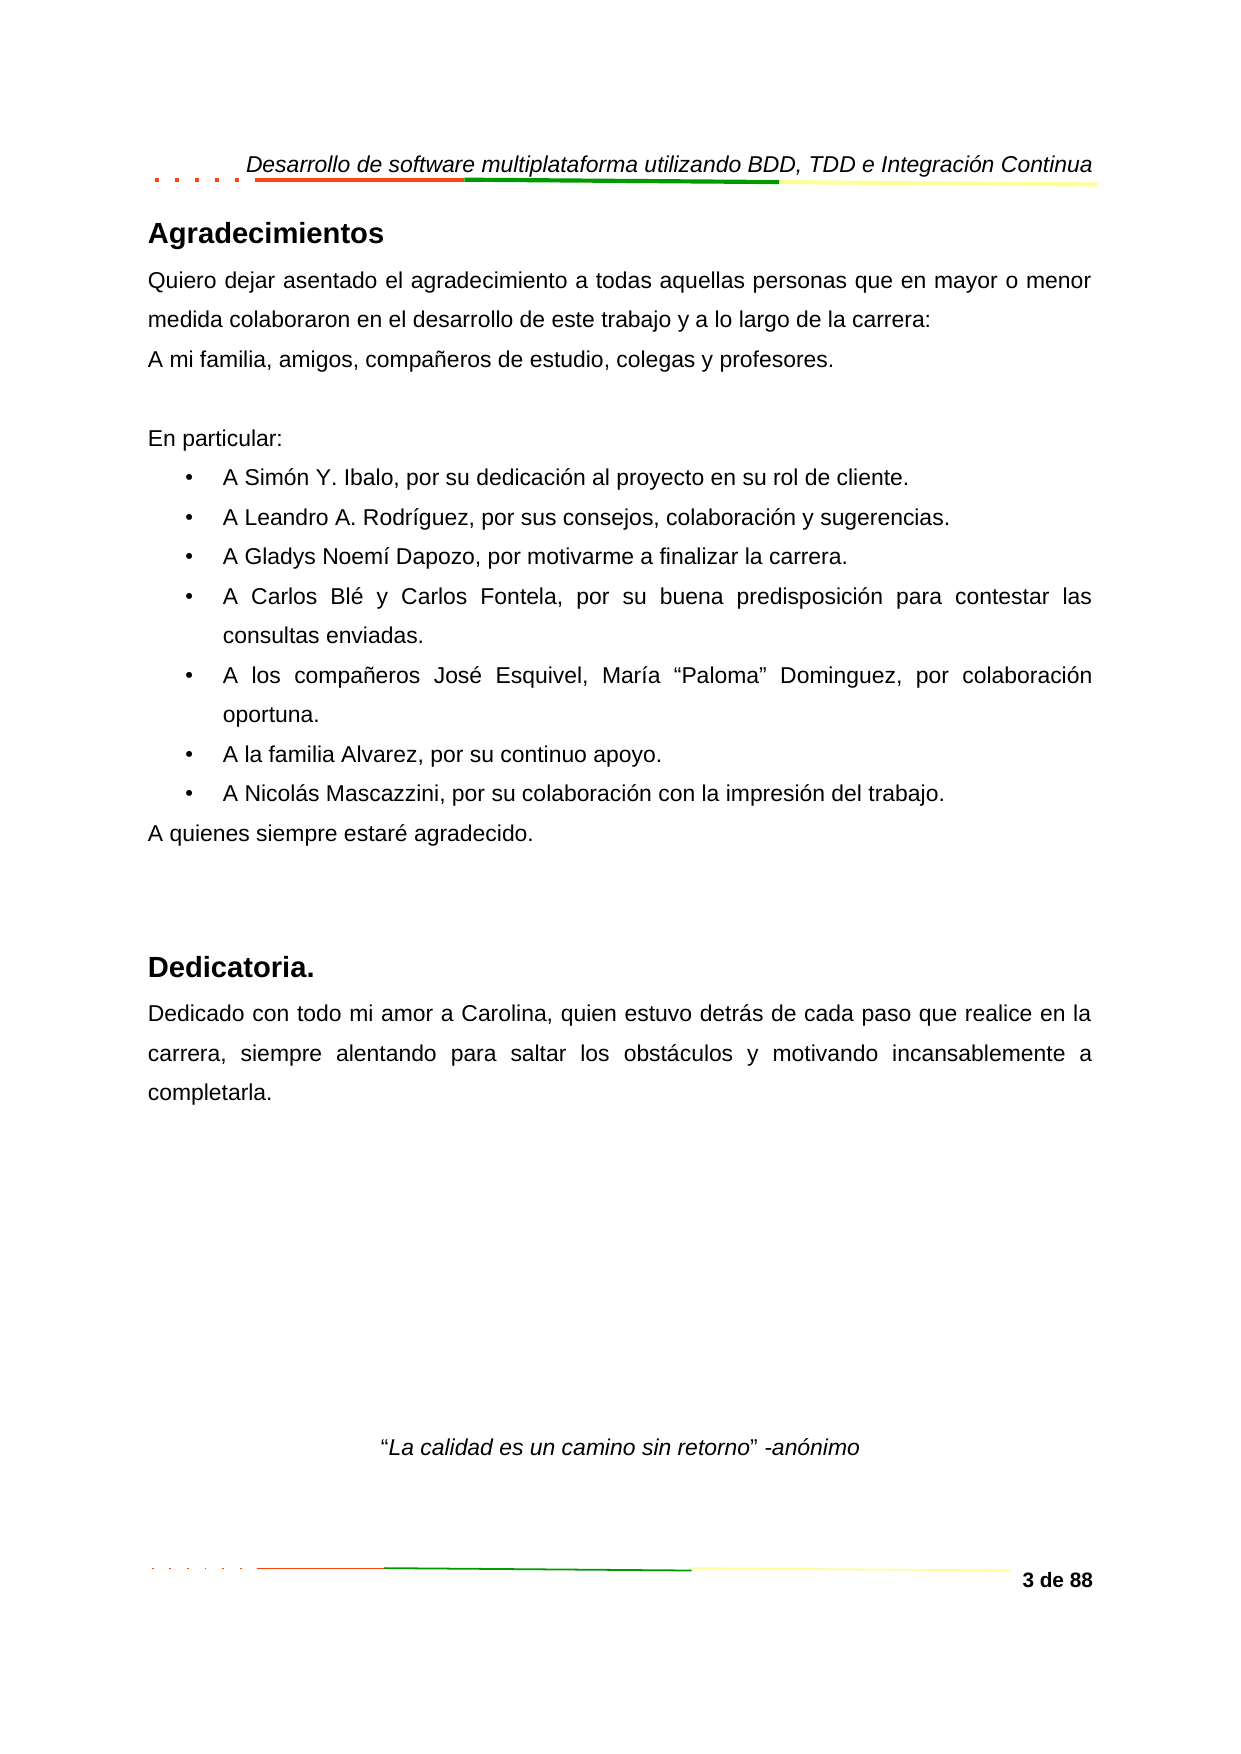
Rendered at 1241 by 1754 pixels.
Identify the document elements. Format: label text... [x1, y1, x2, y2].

list A la familia Alvarez, por su continuo apoyo. [185, 741, 1093, 767]
text “La calidad es un camino sin retorno” -anónimo [148, 1434, 1093, 1461]
list A Carlos Blé y Carlos Fontela, por su buena predisposición para contestar las consultas enviadas. [185, 583, 1093, 648]
text A mi familia, amigos, compañeros de estudio, colegas y profesores. [148, 346, 1093, 372]
list A los compañeros José Esquivel, María “Paloma” Dominguez, por colaboración oportuna. [185, 662, 1093, 727]
text Dedicatoria. [148, 950, 1093, 983]
text A quienes siempre estaré agradecido. [148, 819, 1093, 846]
list A Nicolás Mascazzini, por su colaboración con la impresión del trabajo. [185, 780, 1093, 806]
text Dedicado con todo mi amor a Carolina, quien estuvo detrás de cada paso que realice en la carrera, siempre alentando para saltar los obstáculos y motivando incansablemente a completarla. [148, 1000, 1093, 1105]
list A Simón Y. Ibalo, por su dedicación al proyecto en su rol de cliente. [185, 464, 1093, 491]
text En particular: [148, 425, 1093, 451]
text Agradecimientos [148, 217, 1093, 250]
list A Leandro A. Rodríguez, por sus consejos, colaboración y sugerencias. [185, 504, 1093, 530]
list A Gladys Noemí Dapozo, por motivarme a finalizar la carrera. [185, 543, 1093, 569]
text Quiero dejar asentado el agradecimiento a todas aquellas personas que en mayor o menor medida colaboraron en el desarrollo de este trabajo y a lo largo de la carrera: [148, 267, 1093, 333]
